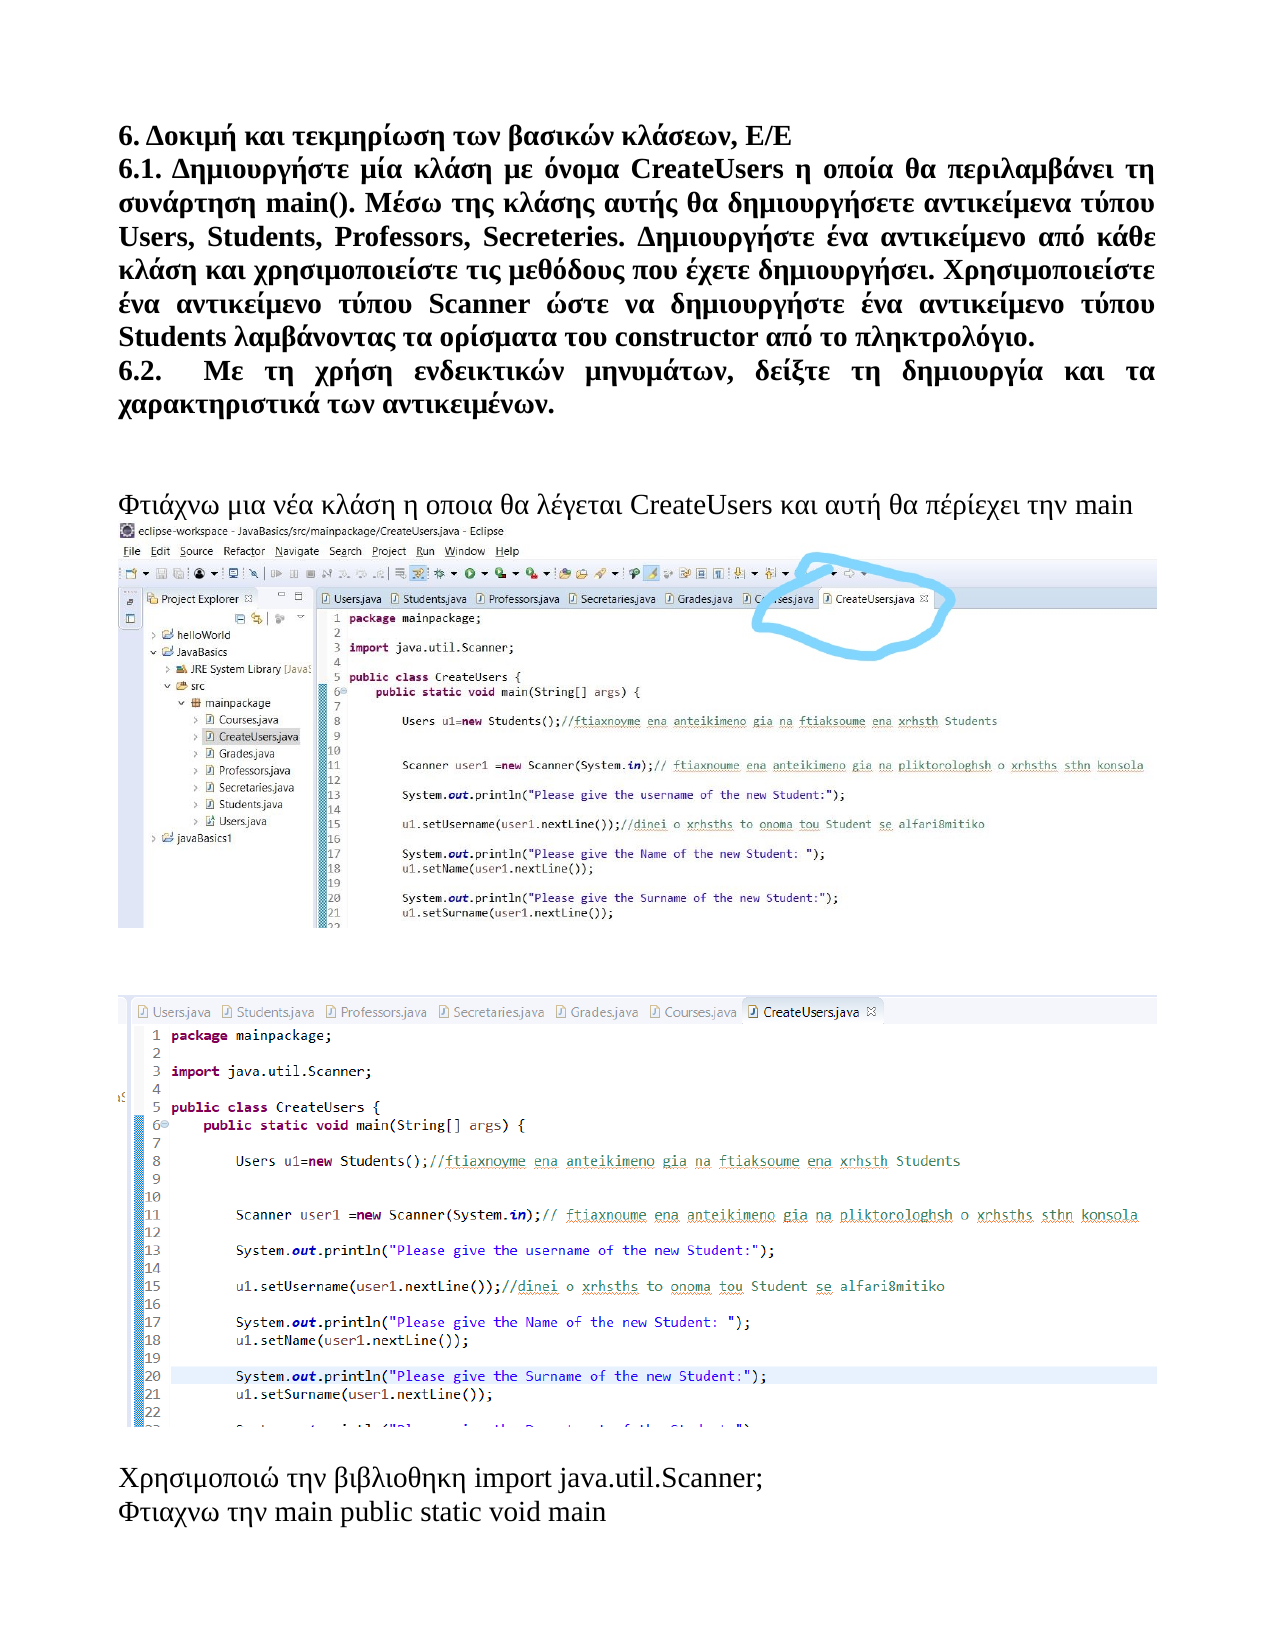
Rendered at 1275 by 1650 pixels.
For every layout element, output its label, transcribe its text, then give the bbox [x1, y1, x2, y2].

picture [118, 995, 1157, 1427]
picture [118, 520, 1157, 928]
text Χρησιμοποιώ την βιβλιοθηκη import java.util.Scanner; [118, 1461, 1157, 1494]
text Φτιαχνω την main public static void main [118, 1494, 1157, 1528]
text Φτιάχνω μια νέα κλάση η οποια θα λέγεται CreateUsers και αυτή θα πέρίεχει την main [118, 487, 1157, 520]
text 6. Δοκιμή και τεκμηρίωση των βασικών κλάσεων, Ε/Ε [118, 118, 1157, 152]
text 6.2. Με τη χρήση ενδεικτικών μηνυμάτων, δείξτε τη δημιουργία και τα χαρακτηριστικά των αντικειμένων. [118, 353, 1157, 420]
text 6.1. Δημιουργήστε μία κλάση με όνομα CreateUsers η οποία θα περιλαμβάνει τη συνάρτηση main(). Μέσω της κλάσης αυτής θα δημιουργήσετε αντικείμενα τύπου Users, Students, Professors, Secreteries. Δημιουργήστε ένα αντικείμενο από κάθε κλάση και χρησιμοποιείστε τις μεθόδους που έχετε δημιουργήσει. Χρησιμοποιείστε ένα αντικείμενο τύπου Scanner ώστε να δημιουργήστε ένα αντικείμενο τύπου Students λαμβάνοντας τα ορίσματα του constructor από το πληκτρολόγιο. [118, 152, 1157, 353]
